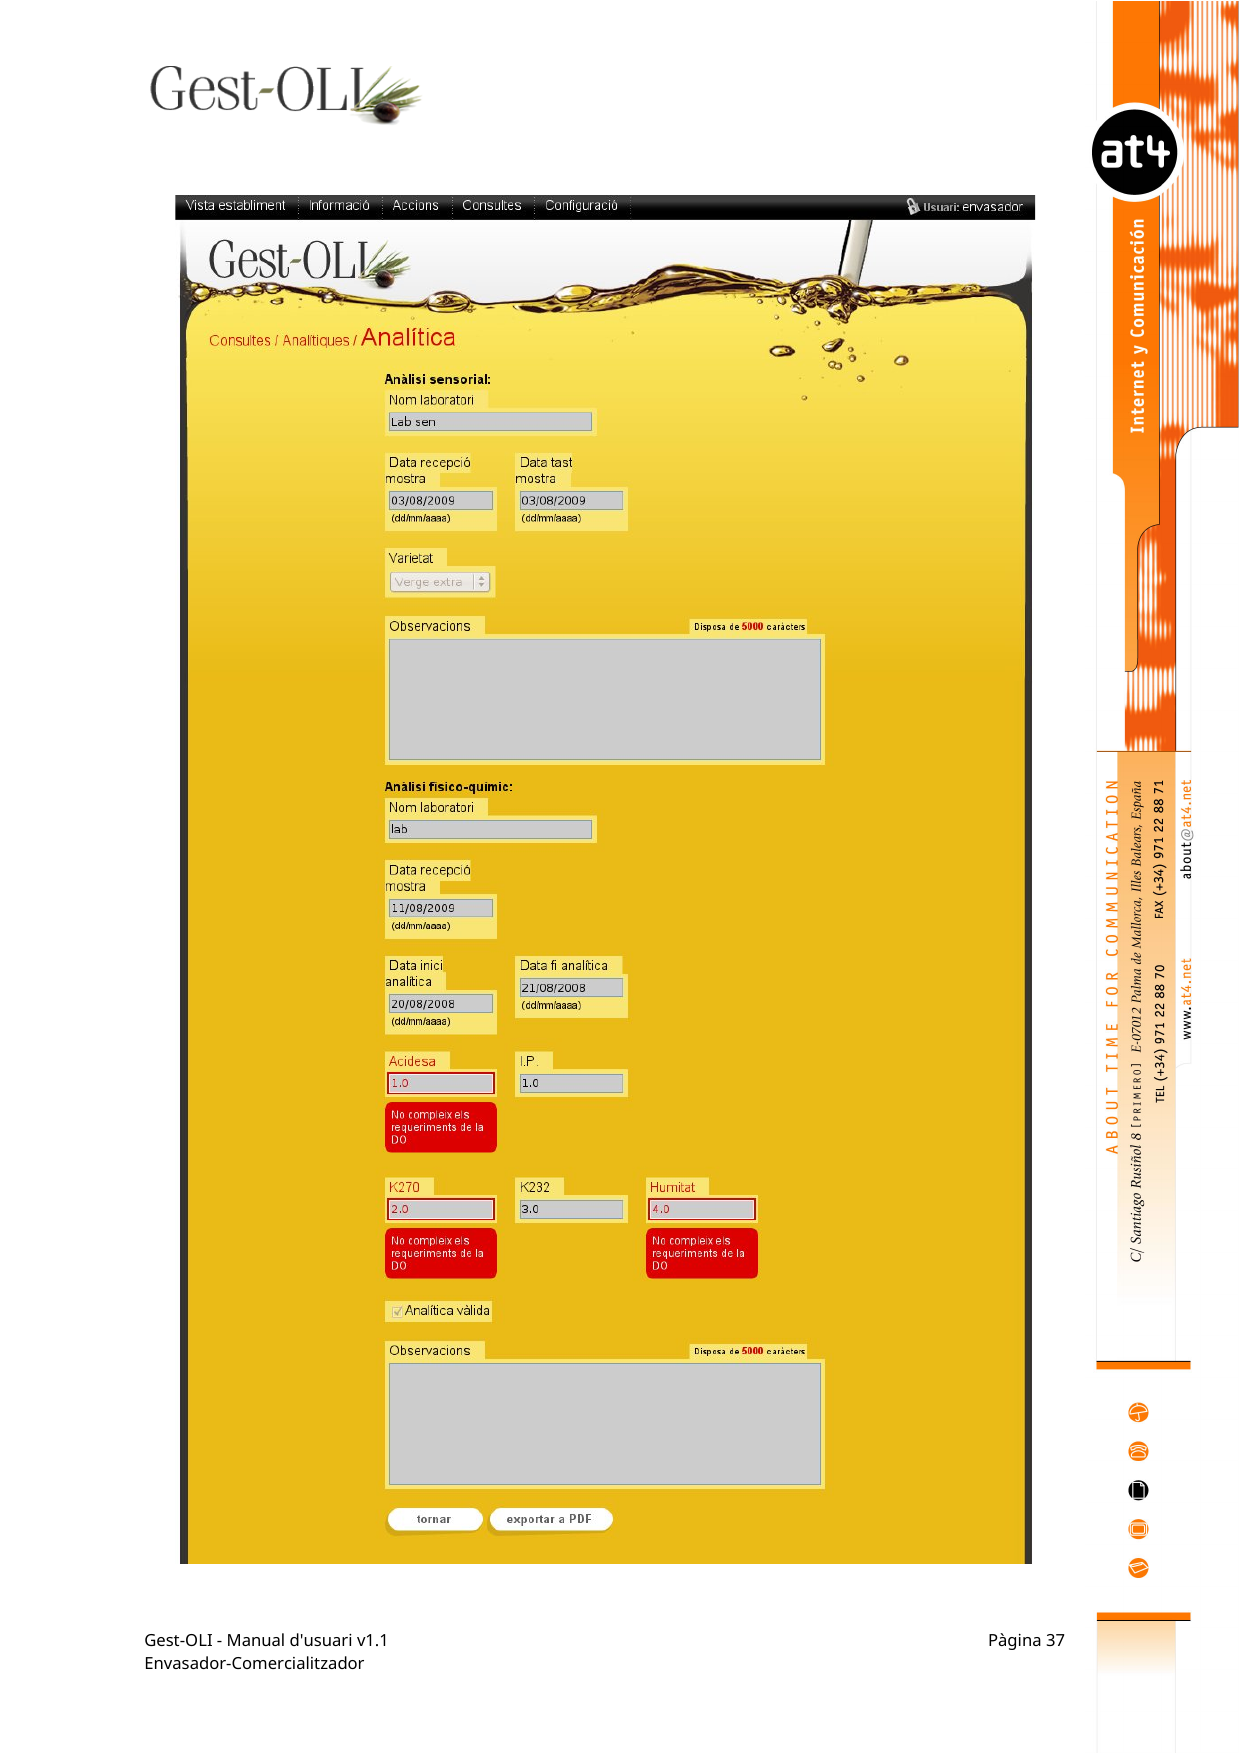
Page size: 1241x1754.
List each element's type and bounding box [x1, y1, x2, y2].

picture [1085, 1, 1239, 1753]
picture [175, 195, 1036, 1564]
picture [149, 66, 423, 126]
